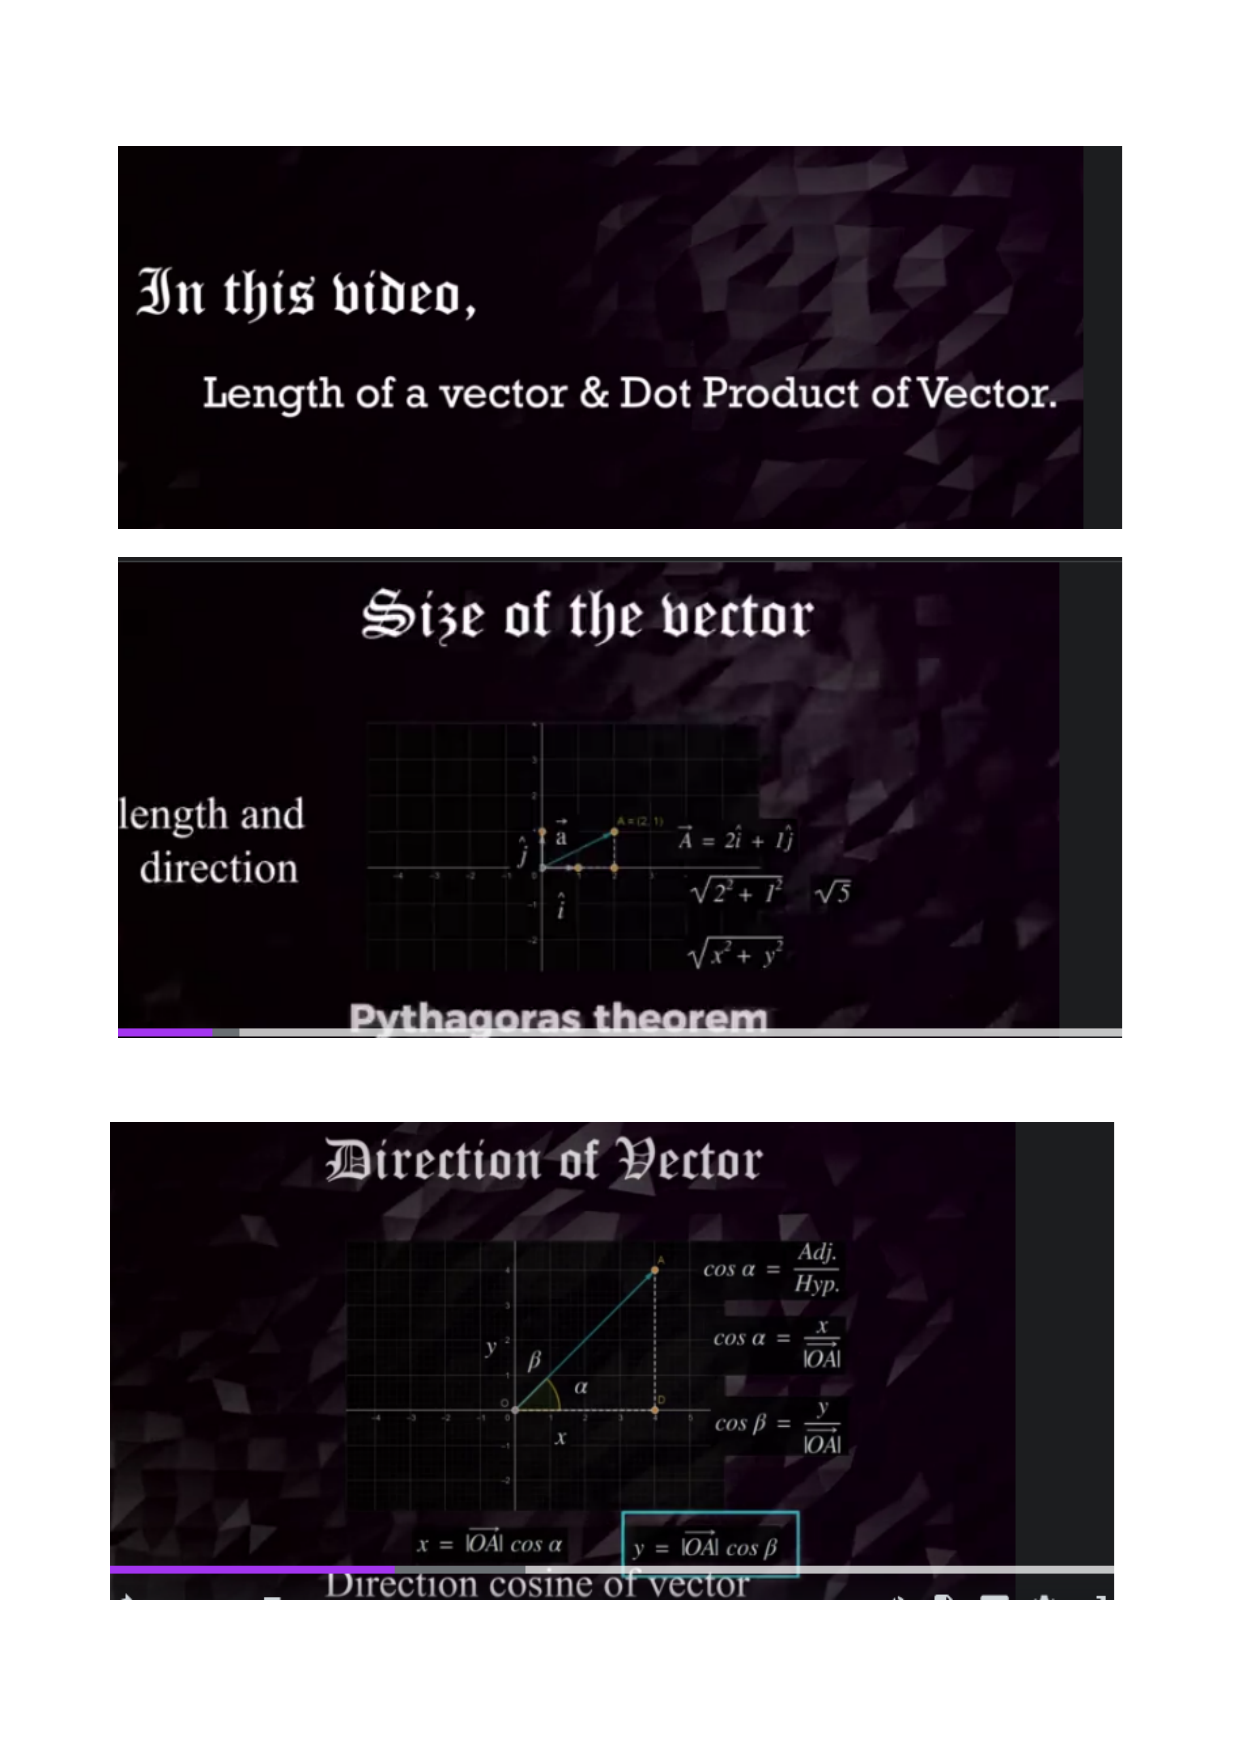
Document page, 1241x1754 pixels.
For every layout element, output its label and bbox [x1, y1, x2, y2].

picture [110, 1122, 1115, 1600]
picture [118, 146, 1123, 529]
picture [118, 557, 1123, 1038]
